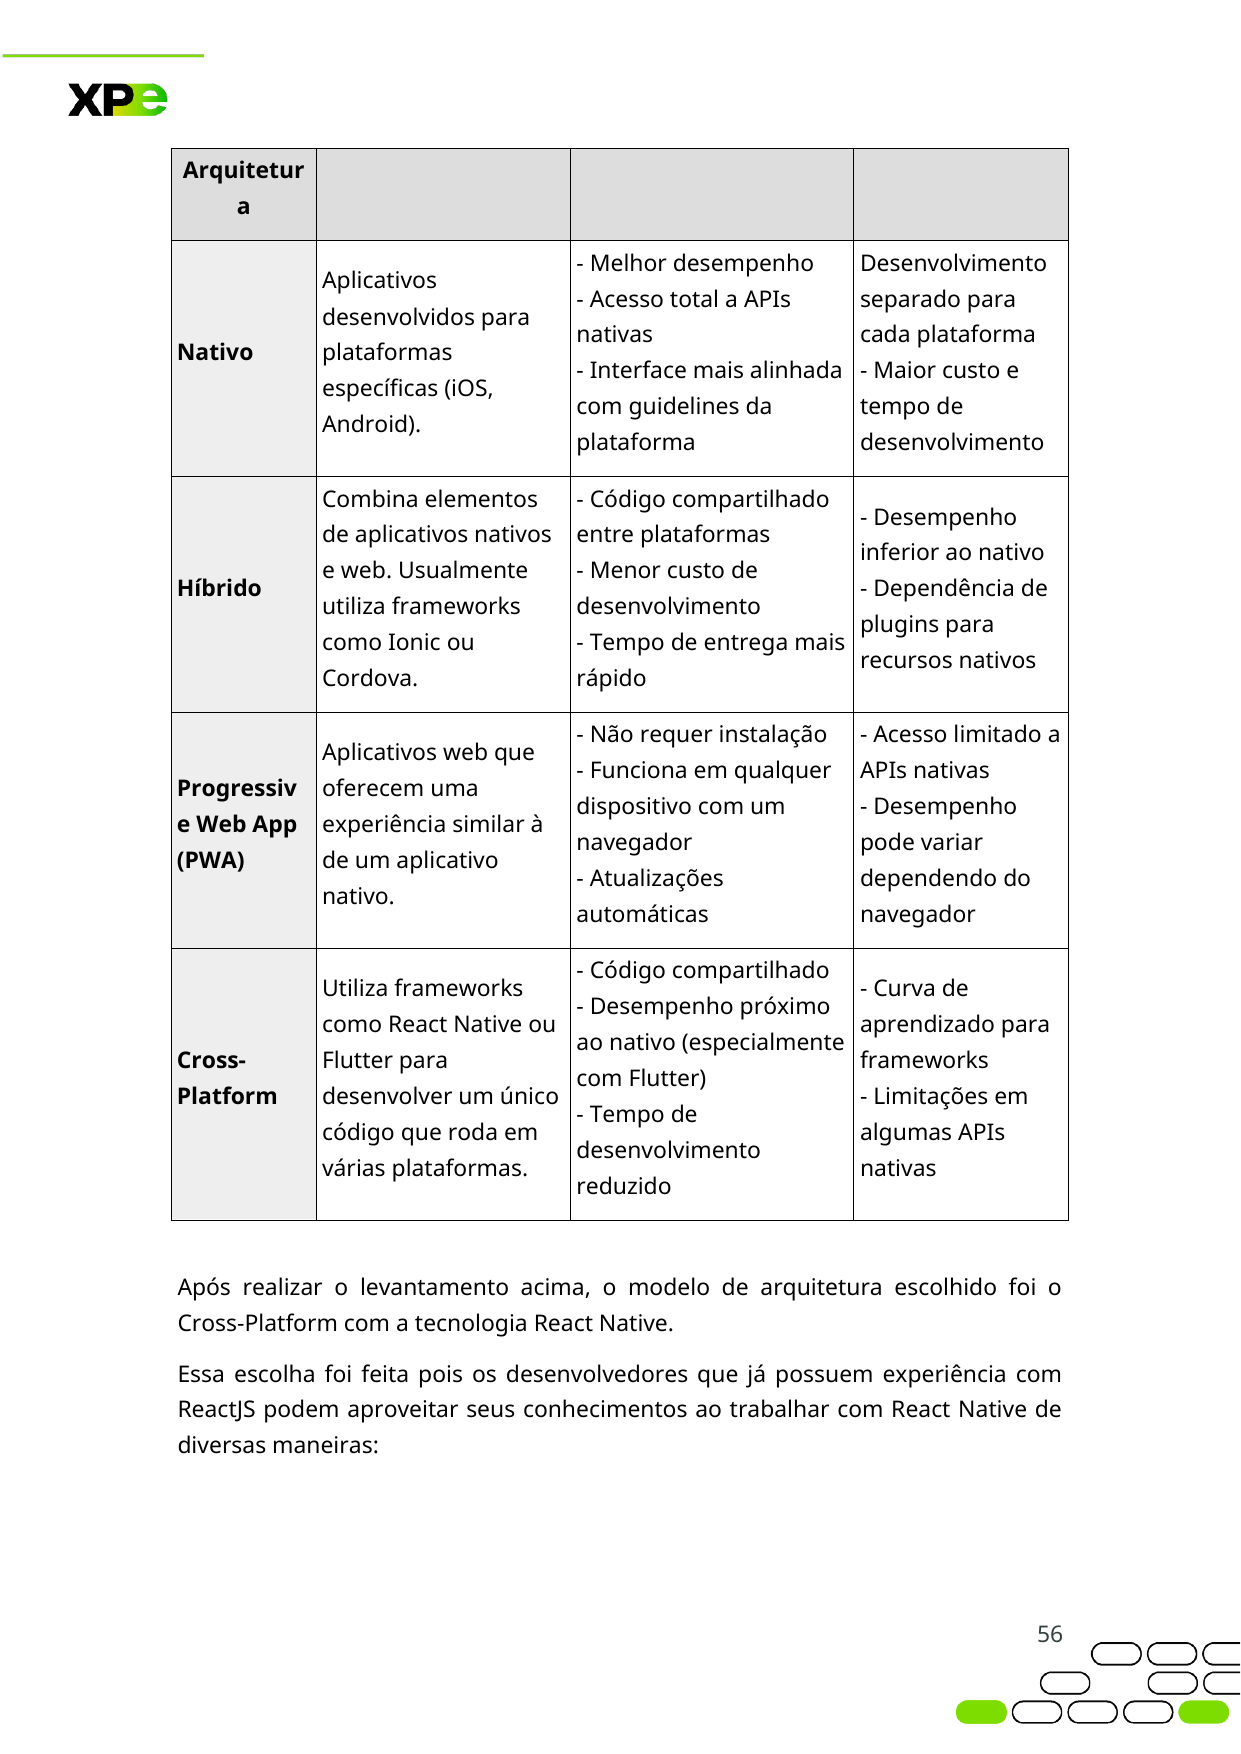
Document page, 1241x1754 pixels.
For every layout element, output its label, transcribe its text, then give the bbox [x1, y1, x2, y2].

table_cell Combina elementos de aplicativos nativos e web. Usualmente utiliza frameworks como Ionic ou Cordova. [317, 477, 570, 712]
table_cell Progressive Web App (PWA) [172, 713, 316, 948]
table_cell - Curva de aprendizado para frameworks - Limitações em algumas APIs nativas [854, 949, 1068, 1219]
table_cell - Acesso limitado a APIs nativas - Desempenho pode variar dependendo do navegador [854, 713, 1068, 948]
table_cell Híbrido [172, 477, 316, 712]
table_cell Aplicativos web que oferecem uma experiência similar à de um aplicativo nativo. [317, 713, 570, 948]
text Essa escolha foi feita pois os desenvolvedores que já possuem experiência com ReactJS podem aproveitar seus conhecimentos ao trabalhar com React Native de diversas maneiras: [177, 1357, 1063, 1461]
table_cell Cross-Platform [172, 949, 316, 1219]
picture [2, 51, 205, 148]
table_cell - Desempenho inferior ao nativo - Dependência de plugins para recursos nativos [854, 477, 1068, 712]
picture [955, 1642, 1241, 1724]
table_cell - Código compartilhado - Desempenho próximo ao nativo (especialmente com Flutter) - Tempo de desenvolvimento reduzido [571, 949, 853, 1219]
table_header [854, 149, 1068, 240]
text Após realizar o levantamento acima, o modelo de arquitetura escolhido foi o Cross-Platform com a tecnologia React Native. [177, 1271, 1063, 1338]
table_header Arquitetura [172, 149, 316, 240]
table_cell - Código compartilhado entre plataformas - Menor custo de desenvolvimento - Tempo de entrega mais rápido [571, 477, 853, 712]
table_cell - Melhor desempenho - Acesso total a APIs nativas - Interface mais alinhada com guidelines da plataforma [571, 241, 853, 476]
table_cell - Não requer instalação - Funciona em qualquer dispositivo com um navegador - Atualizações automáticas [571, 713, 853, 948]
table_cell Nativo [172, 241, 316, 476]
table_header [571, 149, 853, 240]
table_header [317, 149, 570, 240]
table_cell Aplicativos desenvolvidos para plataformas específicas (iOS, Android). [317, 241, 570, 476]
table_cell Desenvolvimento separado para cada plataforma - Maior custo e tempo de desenvolvimento [854, 241, 1068, 476]
table_cell Utiliza frameworks como React Native ou Flutter para desenvolver um único código que roda em várias plataformas. [317, 949, 570, 1219]
